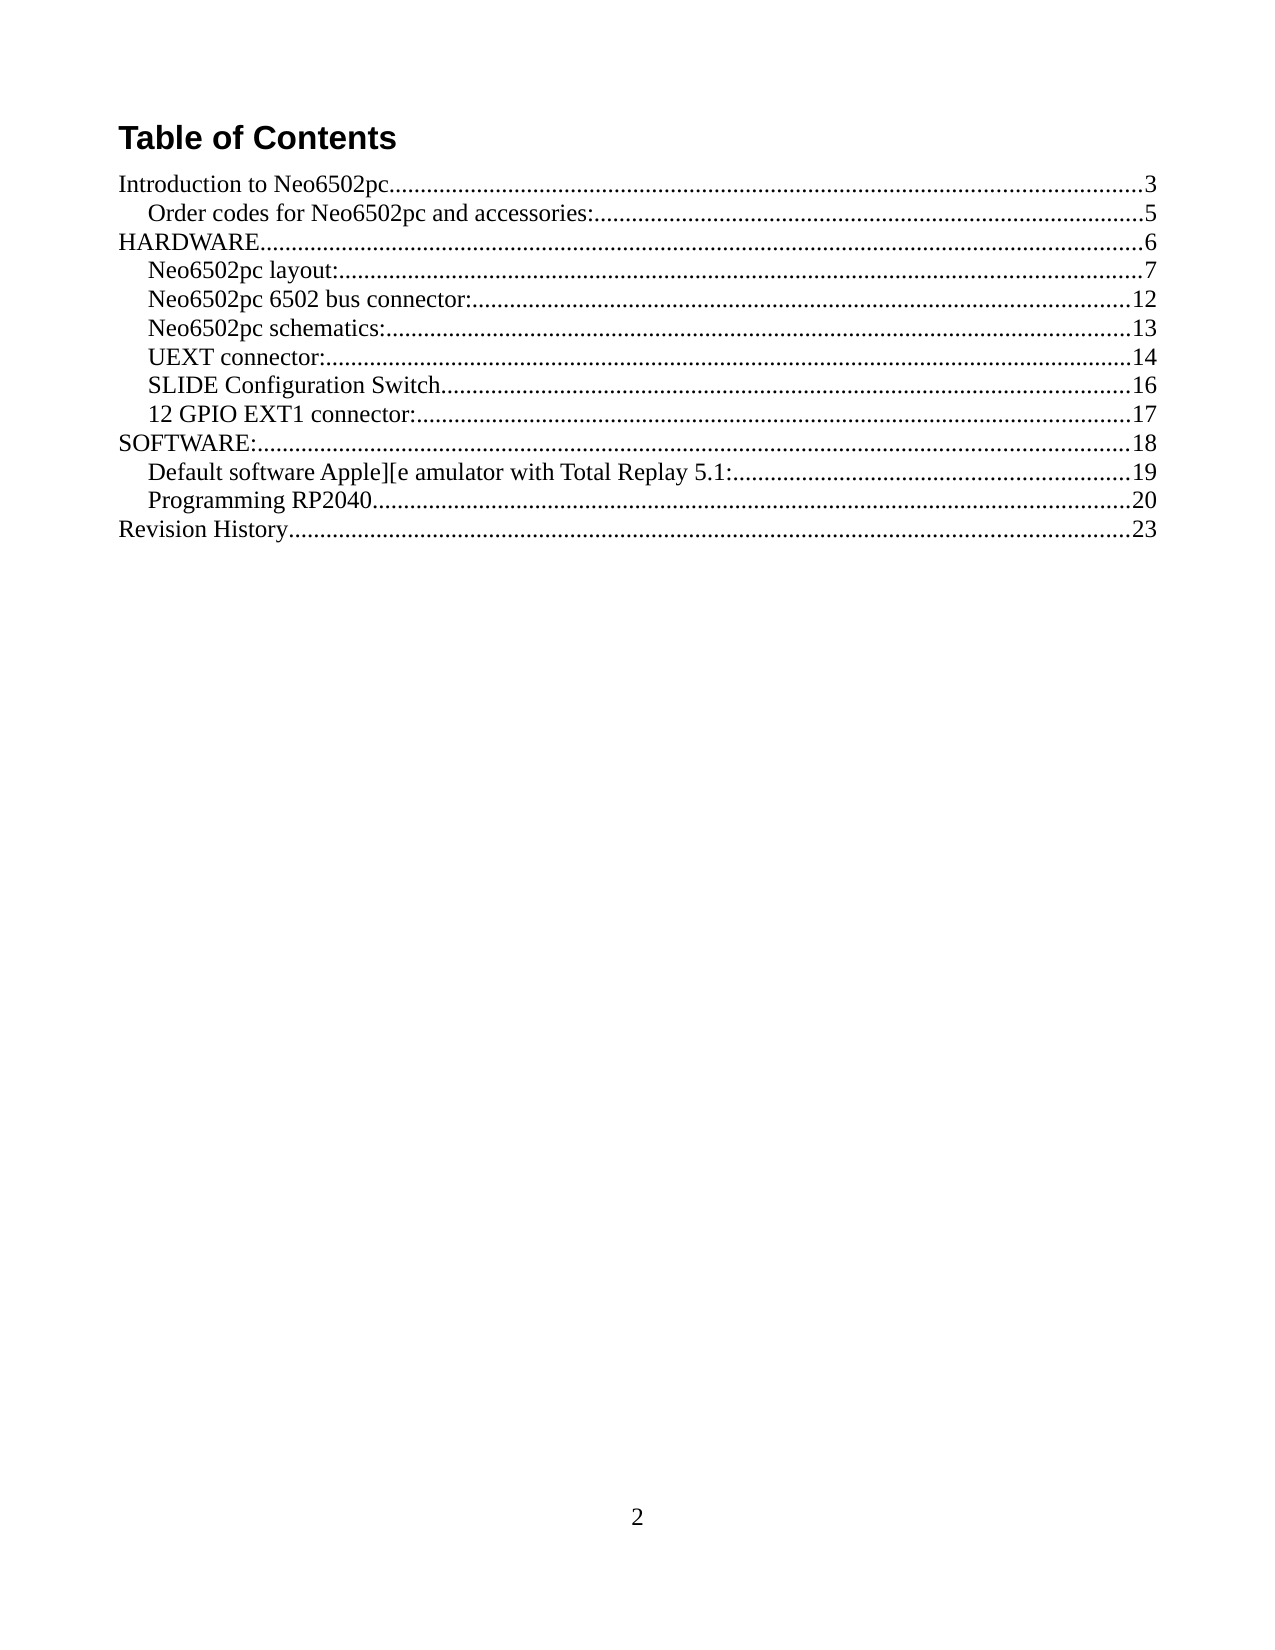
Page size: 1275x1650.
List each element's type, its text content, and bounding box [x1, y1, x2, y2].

text SOFTWARE: 18 [118, 428, 1157, 457]
text Default software Apple][e amulator with Total Replay 5.1: 19 [148, 457, 1157, 485]
text HARDWARE 6 [118, 227, 1157, 255]
text Neo6502pc schematics: 13 [148, 313, 1157, 342]
text Programming RP2040 20 [148, 485, 1157, 514]
text Introduction to Neo6502pc 3 [118, 169, 1157, 198]
text Neo6502pc layout: 7 [148, 255, 1157, 284]
text UEXT connector: 14 [148, 342, 1157, 370]
text 12 GPIO EXT1 connector: 17 [148, 399, 1157, 428]
subtitle Table of Contents [118, 118, 1157, 157]
text Revision History 23 [118, 514, 1157, 543]
text SLIDE Configuration Switch 16 [148, 370, 1157, 399]
text Neo6502pc 6502 bus connector: 12 [148, 284, 1157, 313]
text Order codes for Neo6502pc and accessories: 5 [148, 198, 1157, 227]
